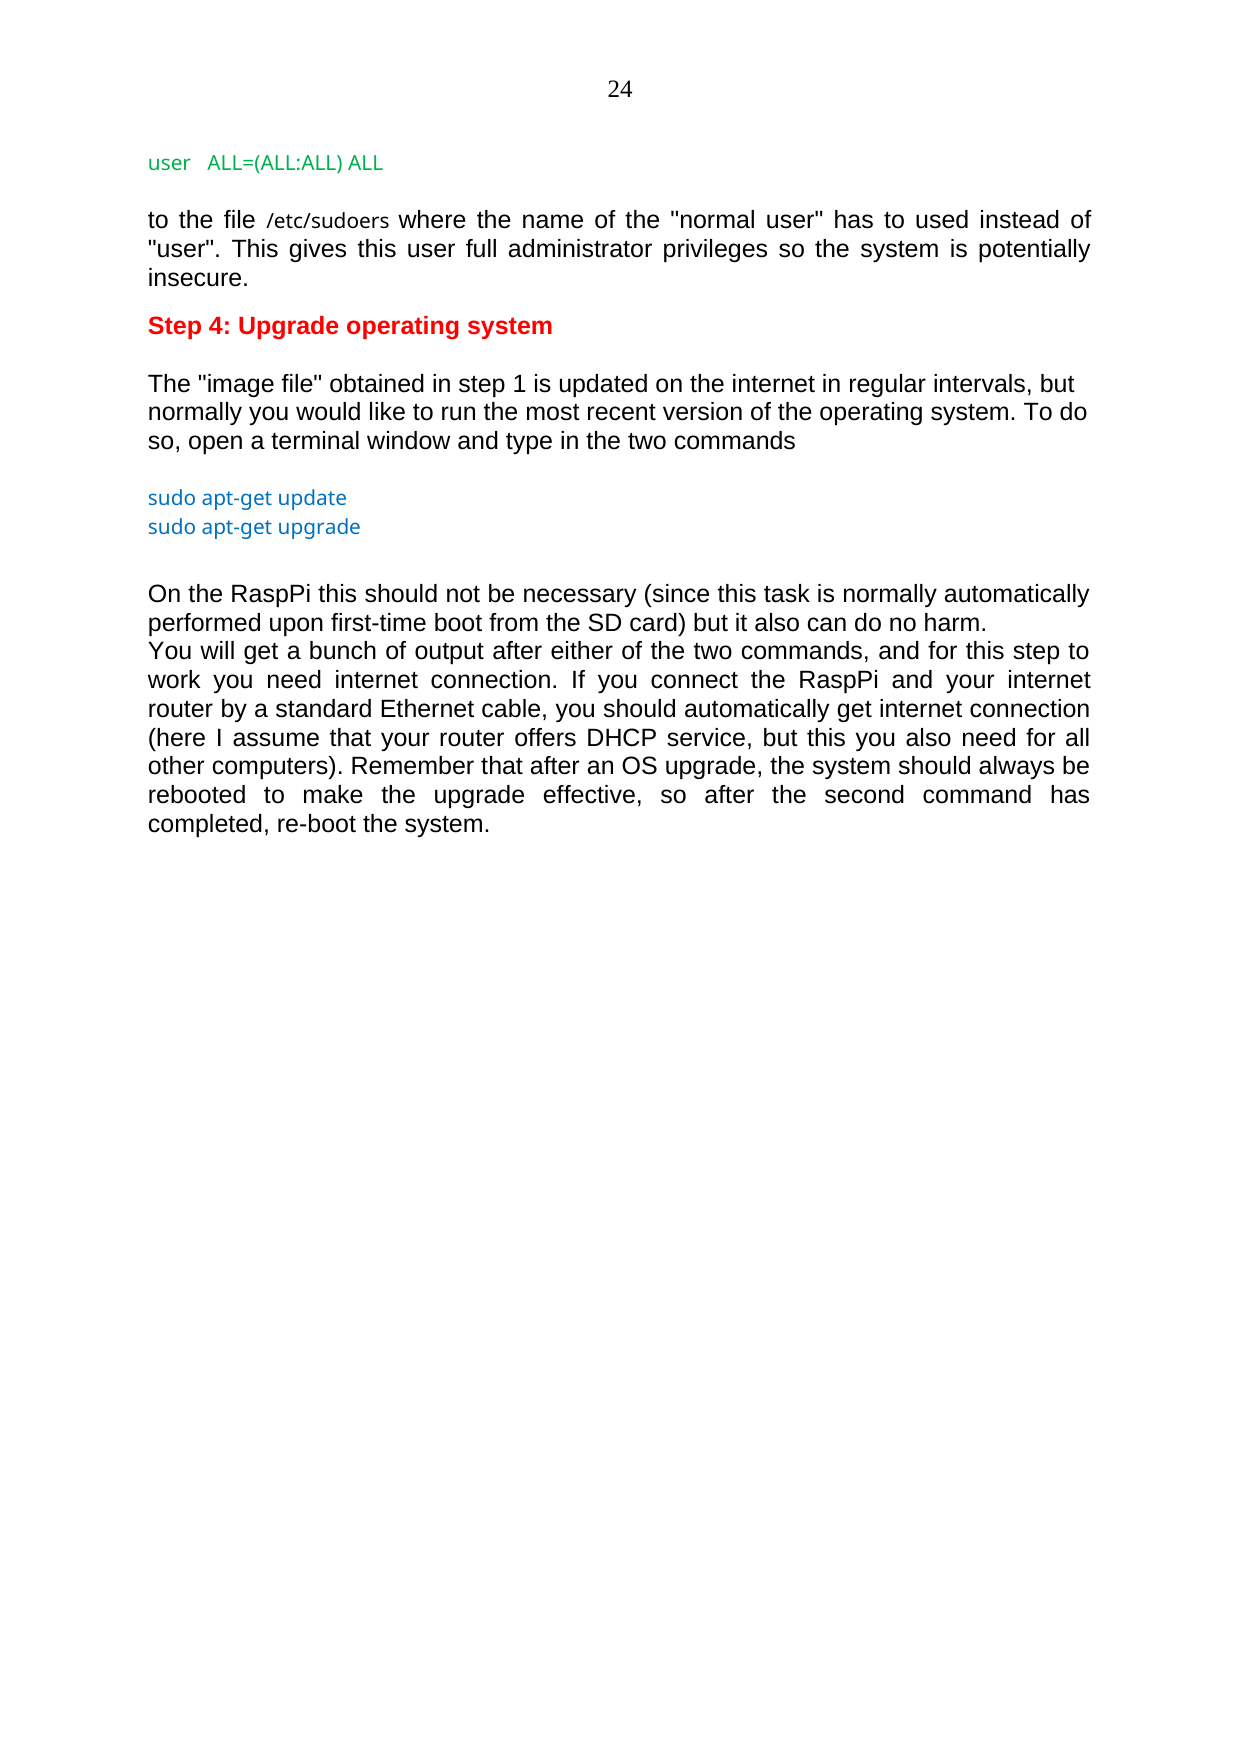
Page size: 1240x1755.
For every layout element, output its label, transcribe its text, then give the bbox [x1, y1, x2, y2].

text The "image file" obtained in step 1 is updated on the internet in regular intervals, but normally you would like to run the most recent version of the operating system. To do so, open a terminal window and type in the two commands [148, 368, 1092, 455]
text user ALL=(ALL:ALL) ALL [148, 148, 1092, 176]
text Step 4: Upgrade operating system [148, 311, 1092, 340]
text to the file /etc/sudoers where the name of the "normal user" has to used instead of "user". This gives this user full administrator privileges so the system is potentially insecure. [148, 205, 1092, 292]
text sudo apt-get update [148, 483, 1092, 512]
text sudo apt-get upgrade [148, 512, 1092, 540]
text You will get a bunch of output after either of the two commands, and for this step to work you need internet connection. If you connect the RaspPi and your internet router by a standard Ethernet cable, you should automatically get internet connection (here I assume that your router offers DHCP service, but this you also need for all other computers). Remember that after an OS upgrade, the system should always be rebooted to make the upgrade effective, so after the second command has completed, re-boot the system. [148, 636, 1092, 838]
text On the RaspPi this should not be necessary (since this task is normally automatically performed upon first-time boot from the SD card) but it also can do no harm. [148, 579, 1092, 636]
